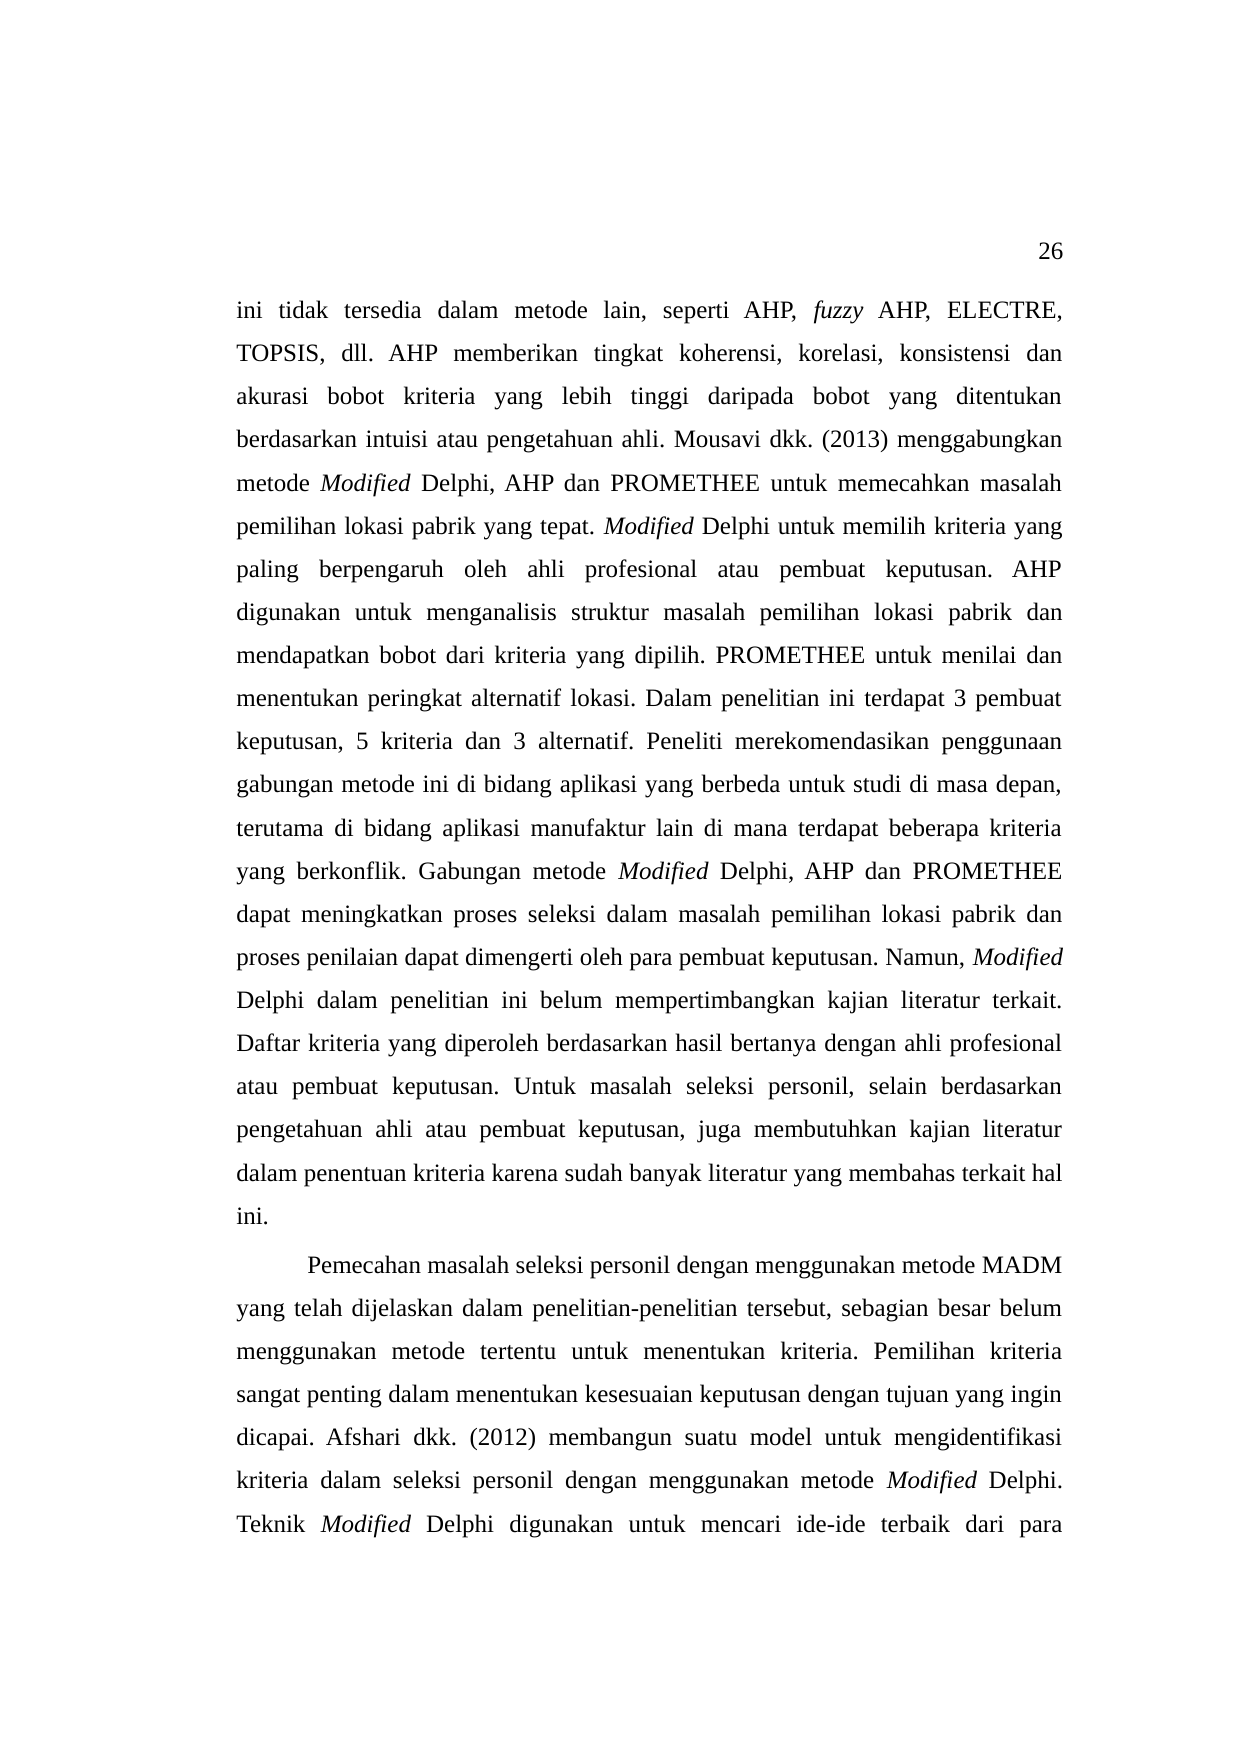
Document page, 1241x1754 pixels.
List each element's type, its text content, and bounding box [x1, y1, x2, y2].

text Pemecahan masalah seleksi personil dengan menggunakan metode MADM yang telah dijelaskan dalam penelitian-penelitian tersebut, sebagian besar belum menggunakan metode tertentu untuk menentukan kriteria. Pemilihan kriteria sangat penting dalam menentukan kesesuaian keputusan dengan tujuan yang ingin dicapai. Afshari dkk. (2012) membangun suatu model untuk mengidentifikasi kriteria dalam seleksi personil dengan menggunakan metode Modified Delphi. Teknik Modified Delphi digunakan untuk mencari ide-ide terbaik dari para [236, 1250, 1063, 1537]
text ini tidak tersedia dalam metode lain, seperti AHP, fuzzy AHP, ELECTRE, TOPSIS, dll. AHP memberikan tingkat koherensi, korelasi, konsistensi dan akurasi bobot kriteria yang lebih tinggi daripada bobot yang ditentukan berdasarkan intuisi atau pengetahuan ahli. Mousavi dkk. (2013) menggabungkan metode Modified Delphi, AHP dan PROMETHEE untuk memecahkan masalah pemilihan lokasi pabrik yang tepat. Modified Delphi untuk memilih kriteria yang paling berpengaruh oleh ahli profesional atau pembuat keputusan. AHP digunakan untuk menganalisis struktur masalah pemilihan lokasi pabrik dan mendapatkan bobot dari kriteria yang dipilih. PROMETHEE untuk menilai dan menentukan peringkat alternatif lokasi. Dalam penelitian ini terdapat 3 pembuat keputusan, 5 kriteria dan 3 alternatif. Peneliti merekomendasikan penggunaan gabungan metode ini di bidang aplikasi yang berbeda untuk studi di masa depan, terutama di bidang aplikasi manufaktur lain di mana terdapat beberapa kriteria yang berkonflik. Gabungan metode Modified Delphi, AHP dan PROMETHEE dapat meningkatkan proses seleksi dalam masalah pemilihan lokasi pabrik dan proses penilaian dapat dimengerti oleh para pembuat keputusan. Namun, Modified Delphi dalam penelitian ini belum mempertimbangkan kajian literatur terkait. Daftar kriteria yang diperoleh berdasarkan hasil bertanya dengan ahli profesional atau pembuat keputusan. Untuk masalah seleksi personil, selain berdasarkan pengetahuan ahli atau pembuat keputusan, juga membutuhkan kajian literatur dalam penentuan kriteria karena sudah banyak literatur yang membahas terkait hal ini. [236, 295, 1063, 1229]
